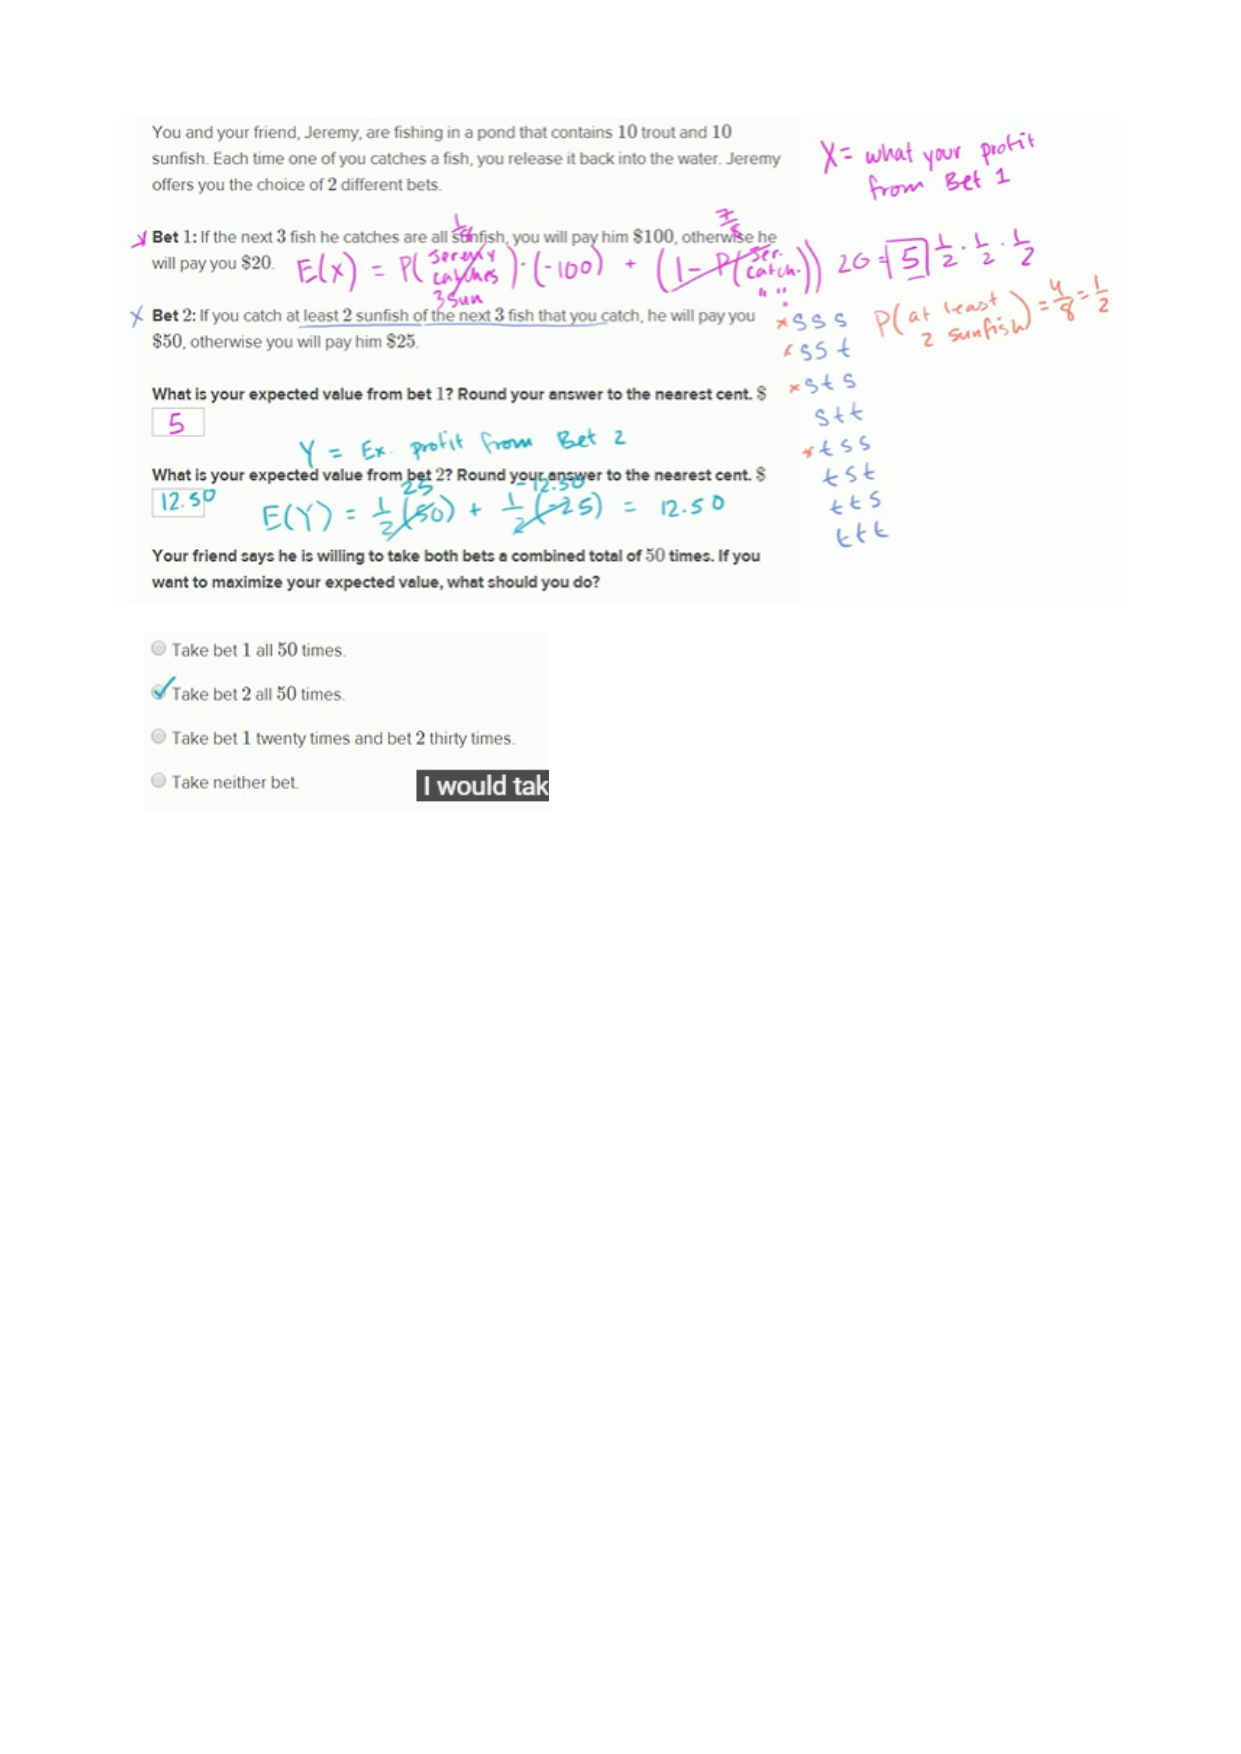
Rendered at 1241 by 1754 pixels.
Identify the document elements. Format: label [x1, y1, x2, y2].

picture [144, 632, 549, 811]
picture [118, 118, 1123, 605]
